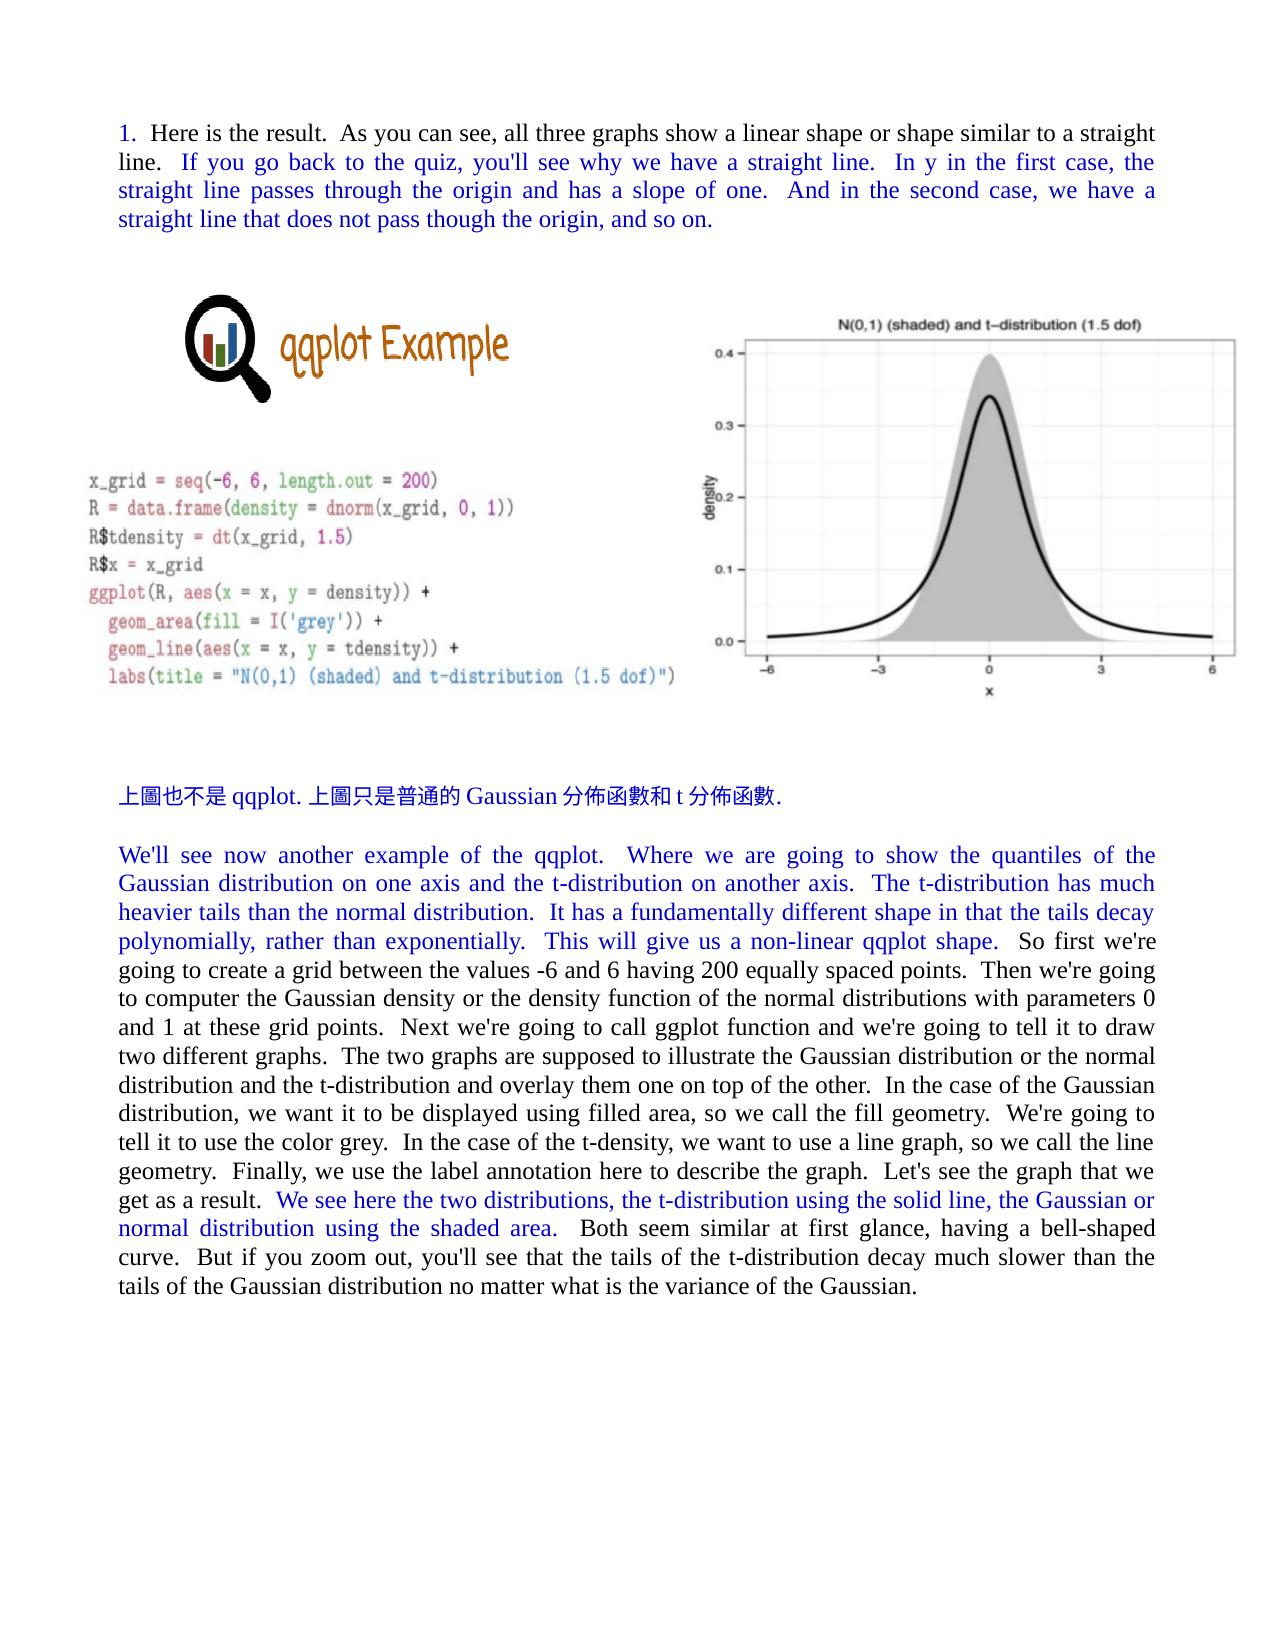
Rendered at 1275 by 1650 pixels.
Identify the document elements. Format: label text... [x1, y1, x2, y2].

text 1. Here is the result. As you can see, all three graphs show a linear shape or shape similar to a straight line. If you go back to the quiz, you'll see why we have a straight line. In y in the first case, the straight line passes through the origin and has a slope of one. And in the second case, we have a straight line that does not pass though the origin, and so on. [118, 118, 1157, 233]
picture [82, 288, 675, 696]
picture [691, 308, 1245, 702]
text We'll see now another example of the qqplot. Where we are going to show the quantiles of the Gaussian distribution on one axis and the t-distribution on another axis. The t-distribution has much heavier tails than the normal distribution. It has a fundamentally different shape in that the tails decay polynomially, rather than exponentially. This will give us a non-linear qqplot shape. So first we're going to create a grid between the values -6 and 6 having 200 equally spaced points. Then we're going to computer the Gaussian density or the density function of the normal distributions with parameters 0 and 1 at these grid points. Next we're going to call ggplot function and we're going to tell it to draw two different graphs. The two graphs are supposed to illustrate the Gaussian distribution or the normal distribution and the t-distribution and overlay them one on top of the other. In the case of the Gaussian distribution, we want it to be displayed using filled area, so we call the fill geometry. We're going to tell it to use the color grey. In the case of the t-density, we want to use a line graph, so we call the line geometry. Finally, we use the label annotation here to describe the graph. Let's see the graph that we get as a result. We see here the two distributions, the t-distribution using the solid line, the Gaussian or normal distribution using the shaded area. Both seem similar at first glance, having a bell-shaped curve. But if you zoom out, you'll see that the tails of the t-distribution decay much slower than the tails of the Gaussian distribution no matter what is the variance of the Gaussian. [118, 840, 1157, 1300]
text 上圖也不是qqplot. 上圖只是普通的Gaussian分佈函數和t分佈函數. [118, 779, 1157, 811]
